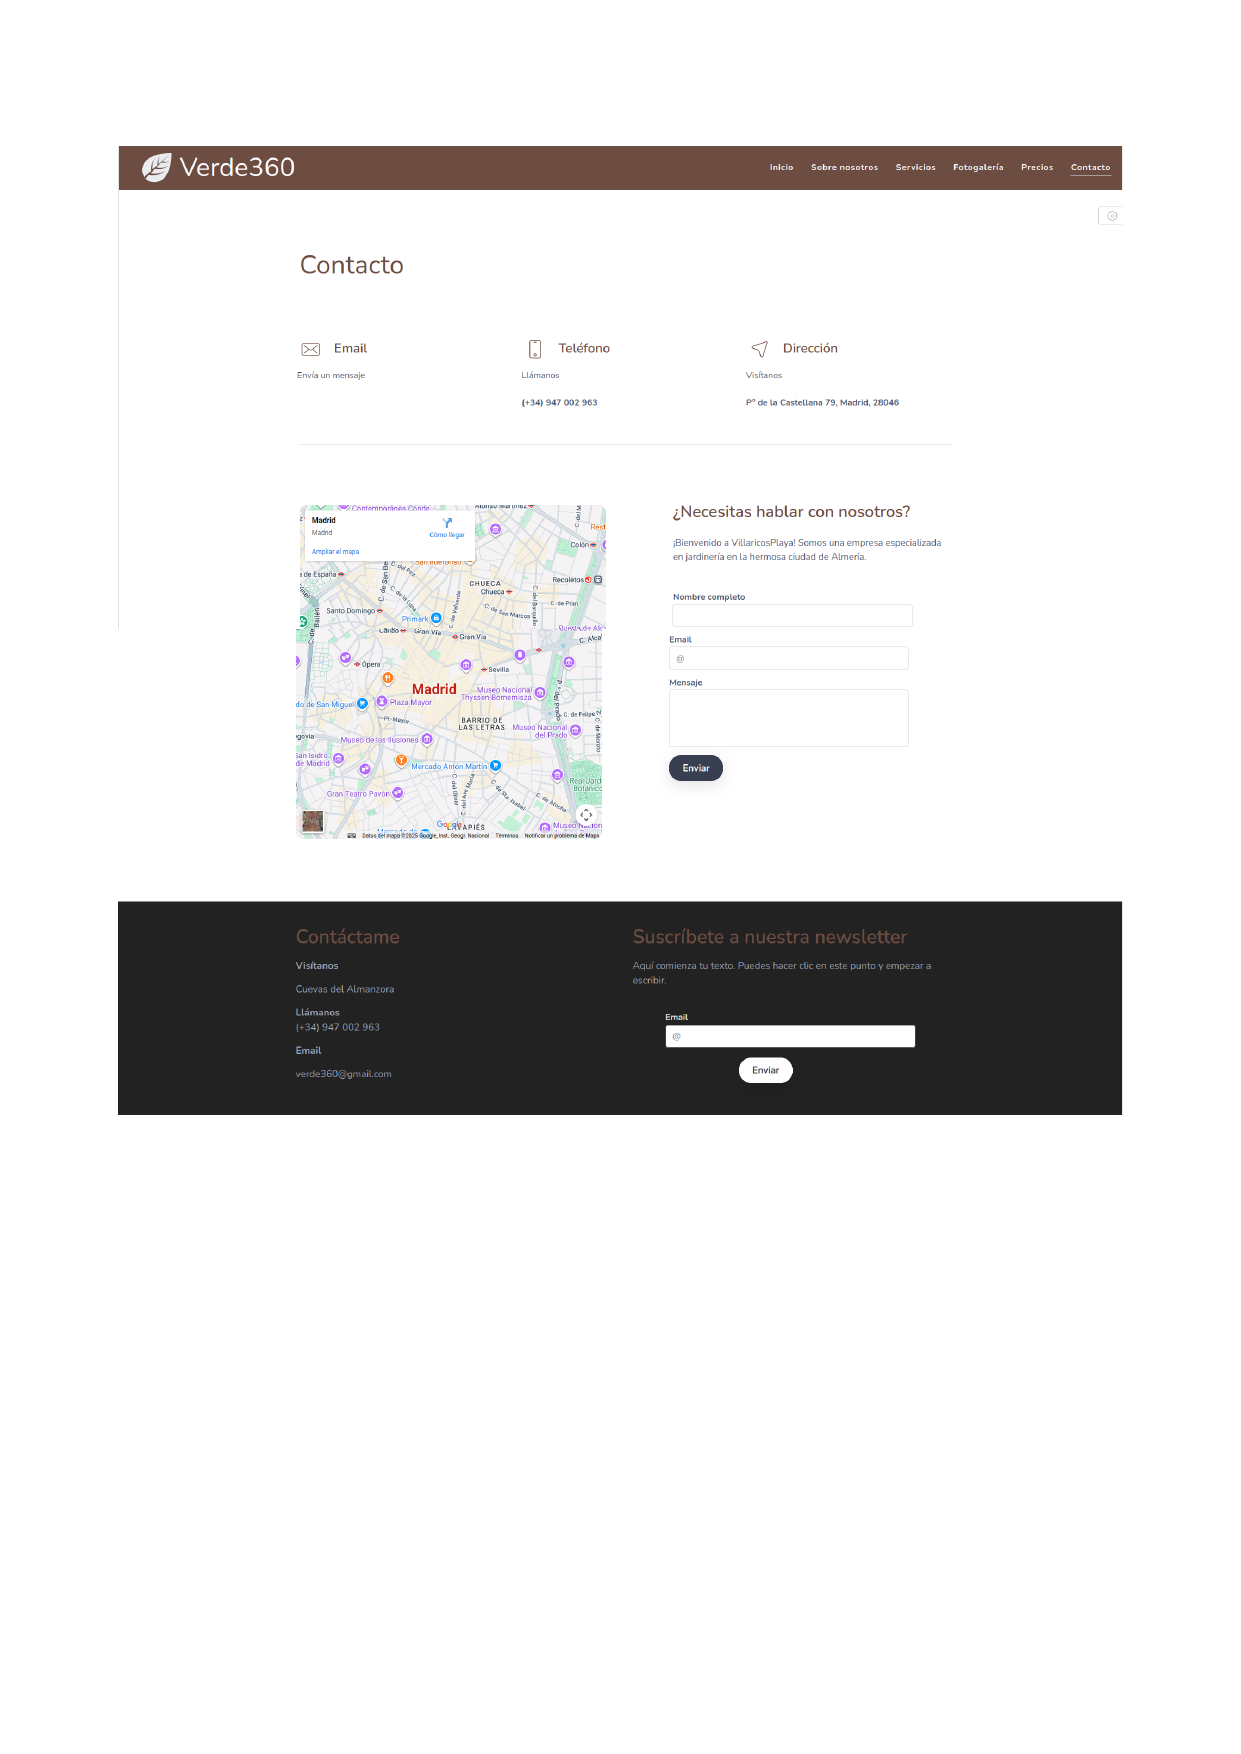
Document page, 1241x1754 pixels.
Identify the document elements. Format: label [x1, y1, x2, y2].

picture [118, 146, 1123, 1115]
